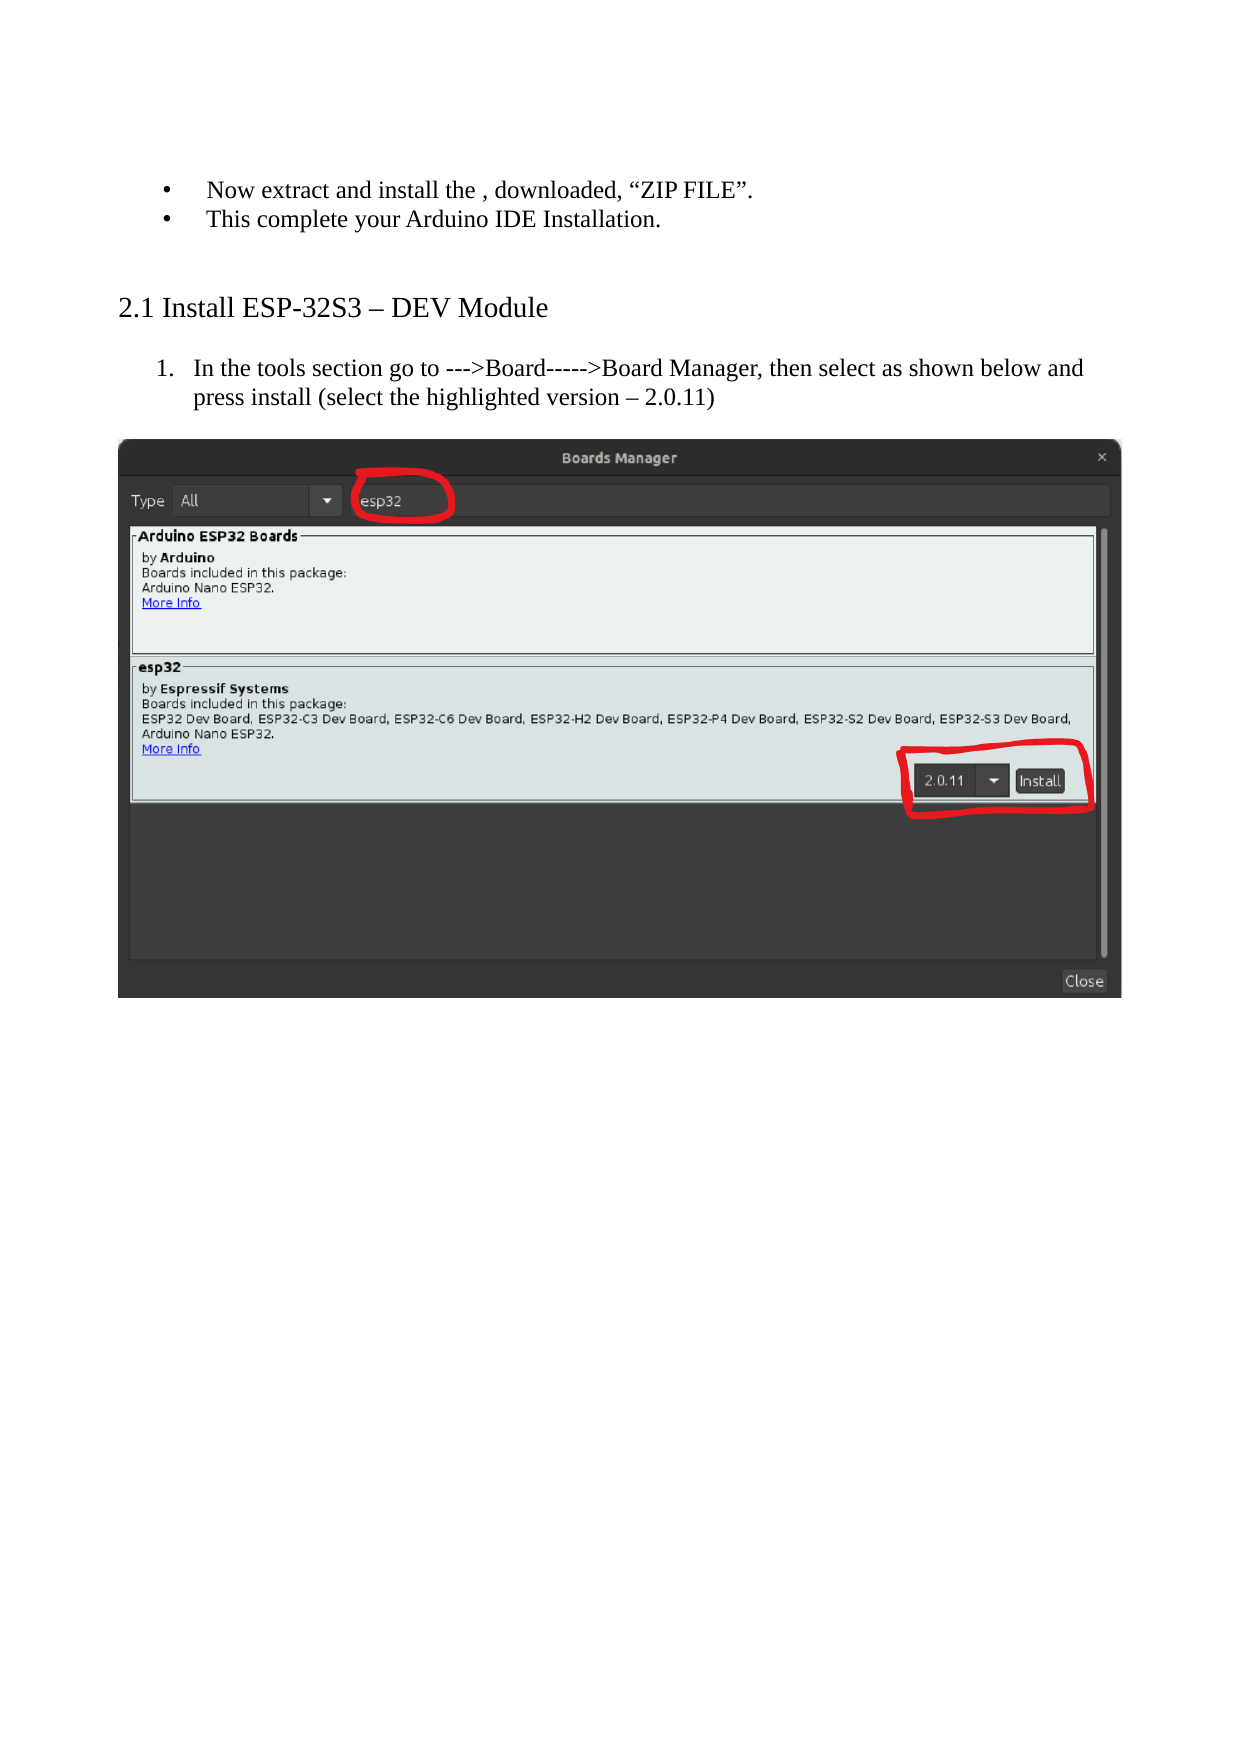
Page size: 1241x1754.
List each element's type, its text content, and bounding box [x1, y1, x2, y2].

list In the tools section go to --->Board----->Board Manager, then select as shown below and press install (select the highlighted version – 2.0.11) [156, 353, 1122, 410]
list This complete your Arduino IDE Installation. [163, 204, 1122, 233]
list Now extract and install the , downloaded, “ZIP FILE”. [163, 176, 1122, 204]
text 2.1 Install ESP-32S3 – DEV Module [118, 291, 1122, 324]
picture [118, 439, 1123, 998]
